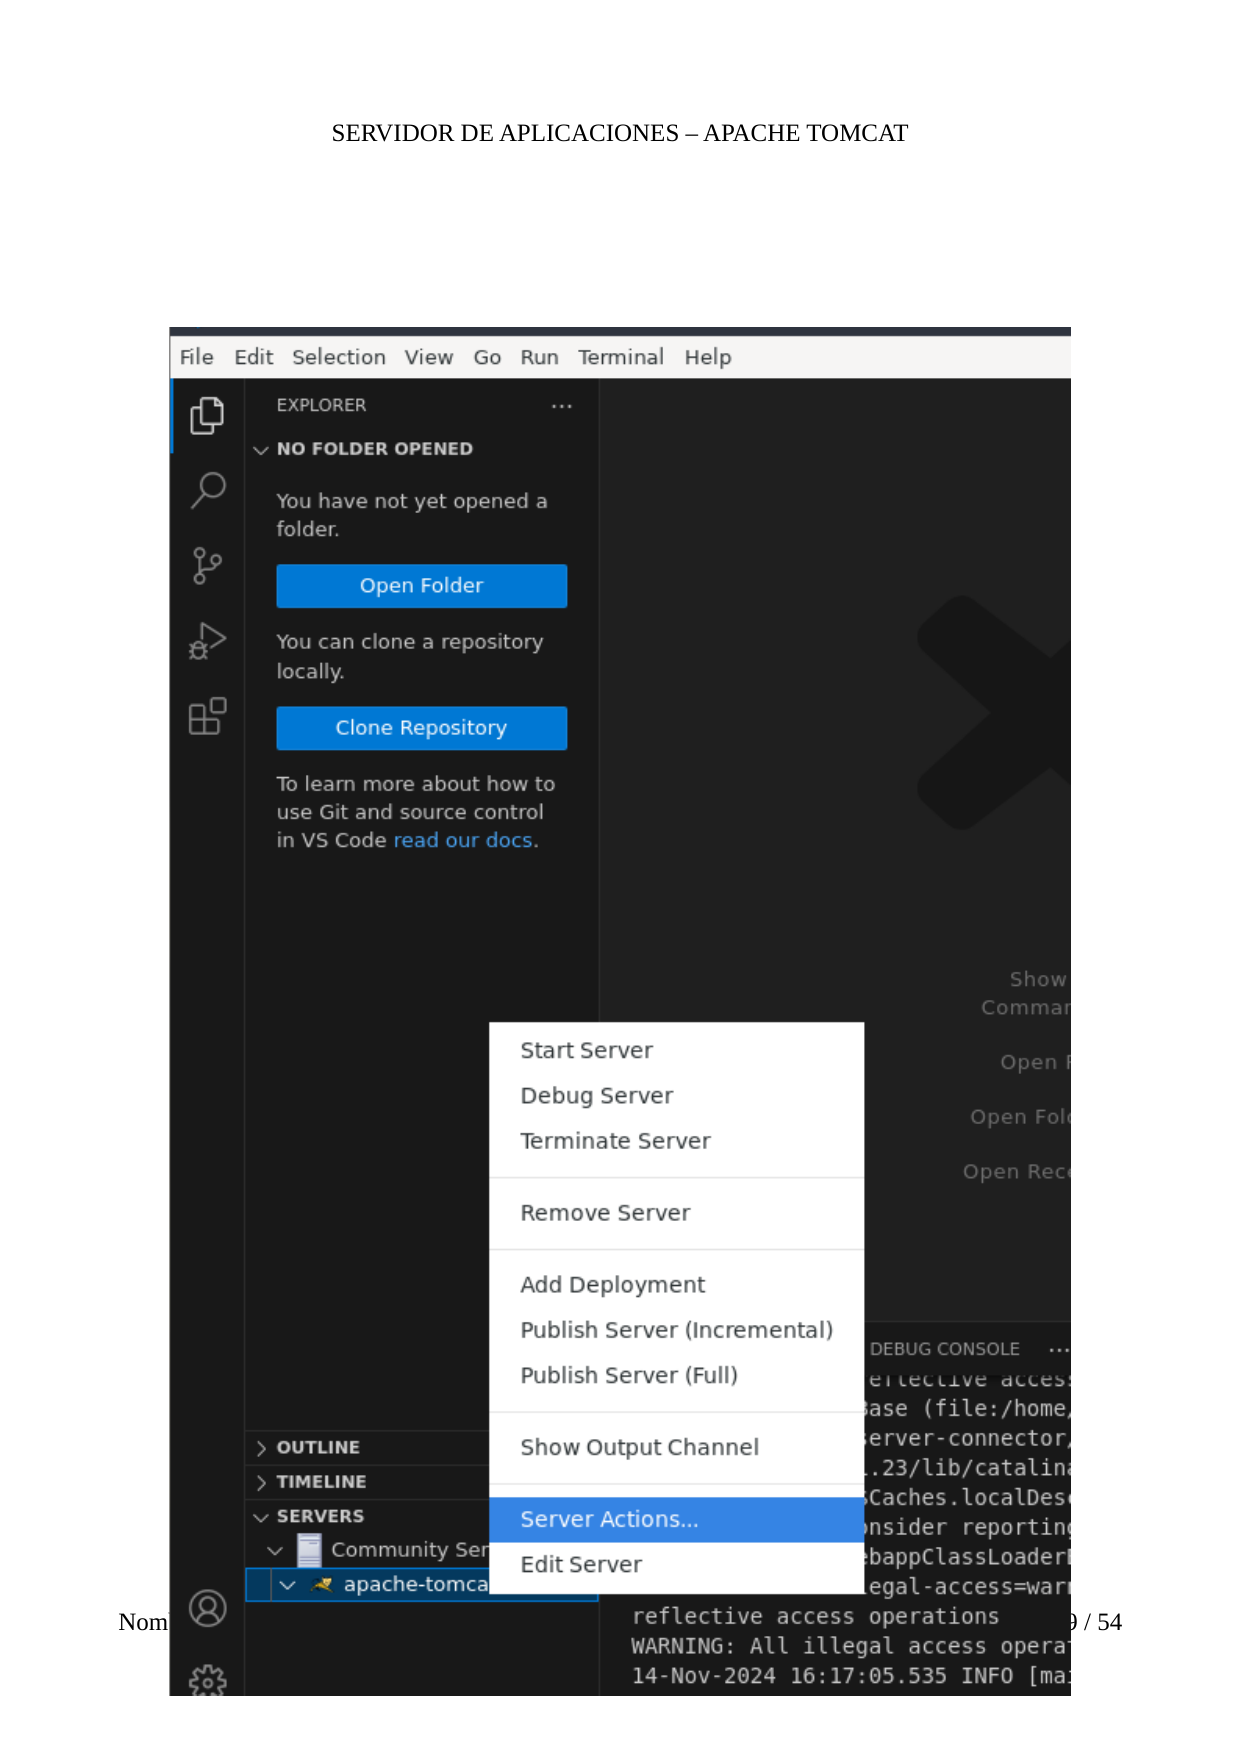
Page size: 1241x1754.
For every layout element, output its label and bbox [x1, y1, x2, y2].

picture [169, 327, 1071, 1696]
